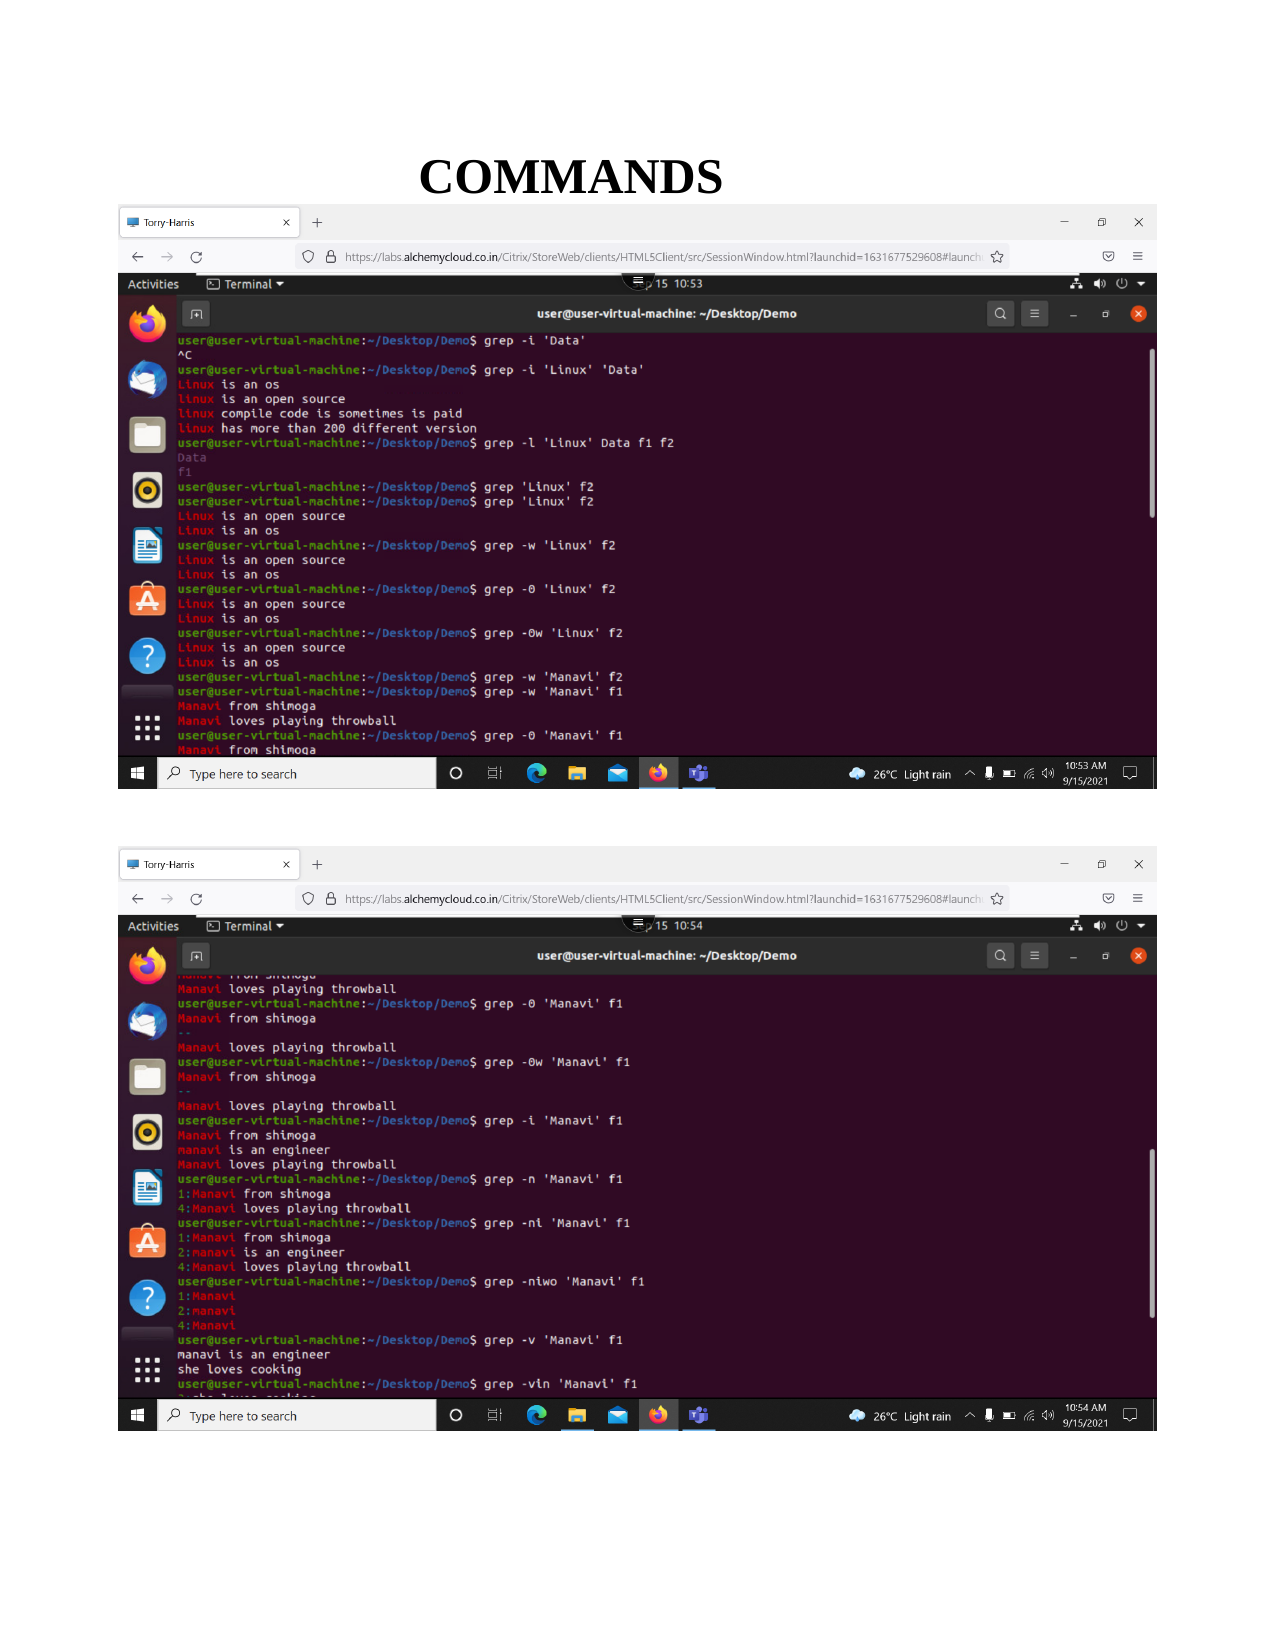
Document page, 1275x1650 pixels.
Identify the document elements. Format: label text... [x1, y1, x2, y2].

text COMMANDS [118, 147, 1157, 204]
picture [118, 204, 1157, 789]
picture [118, 846, 1157, 1431]
